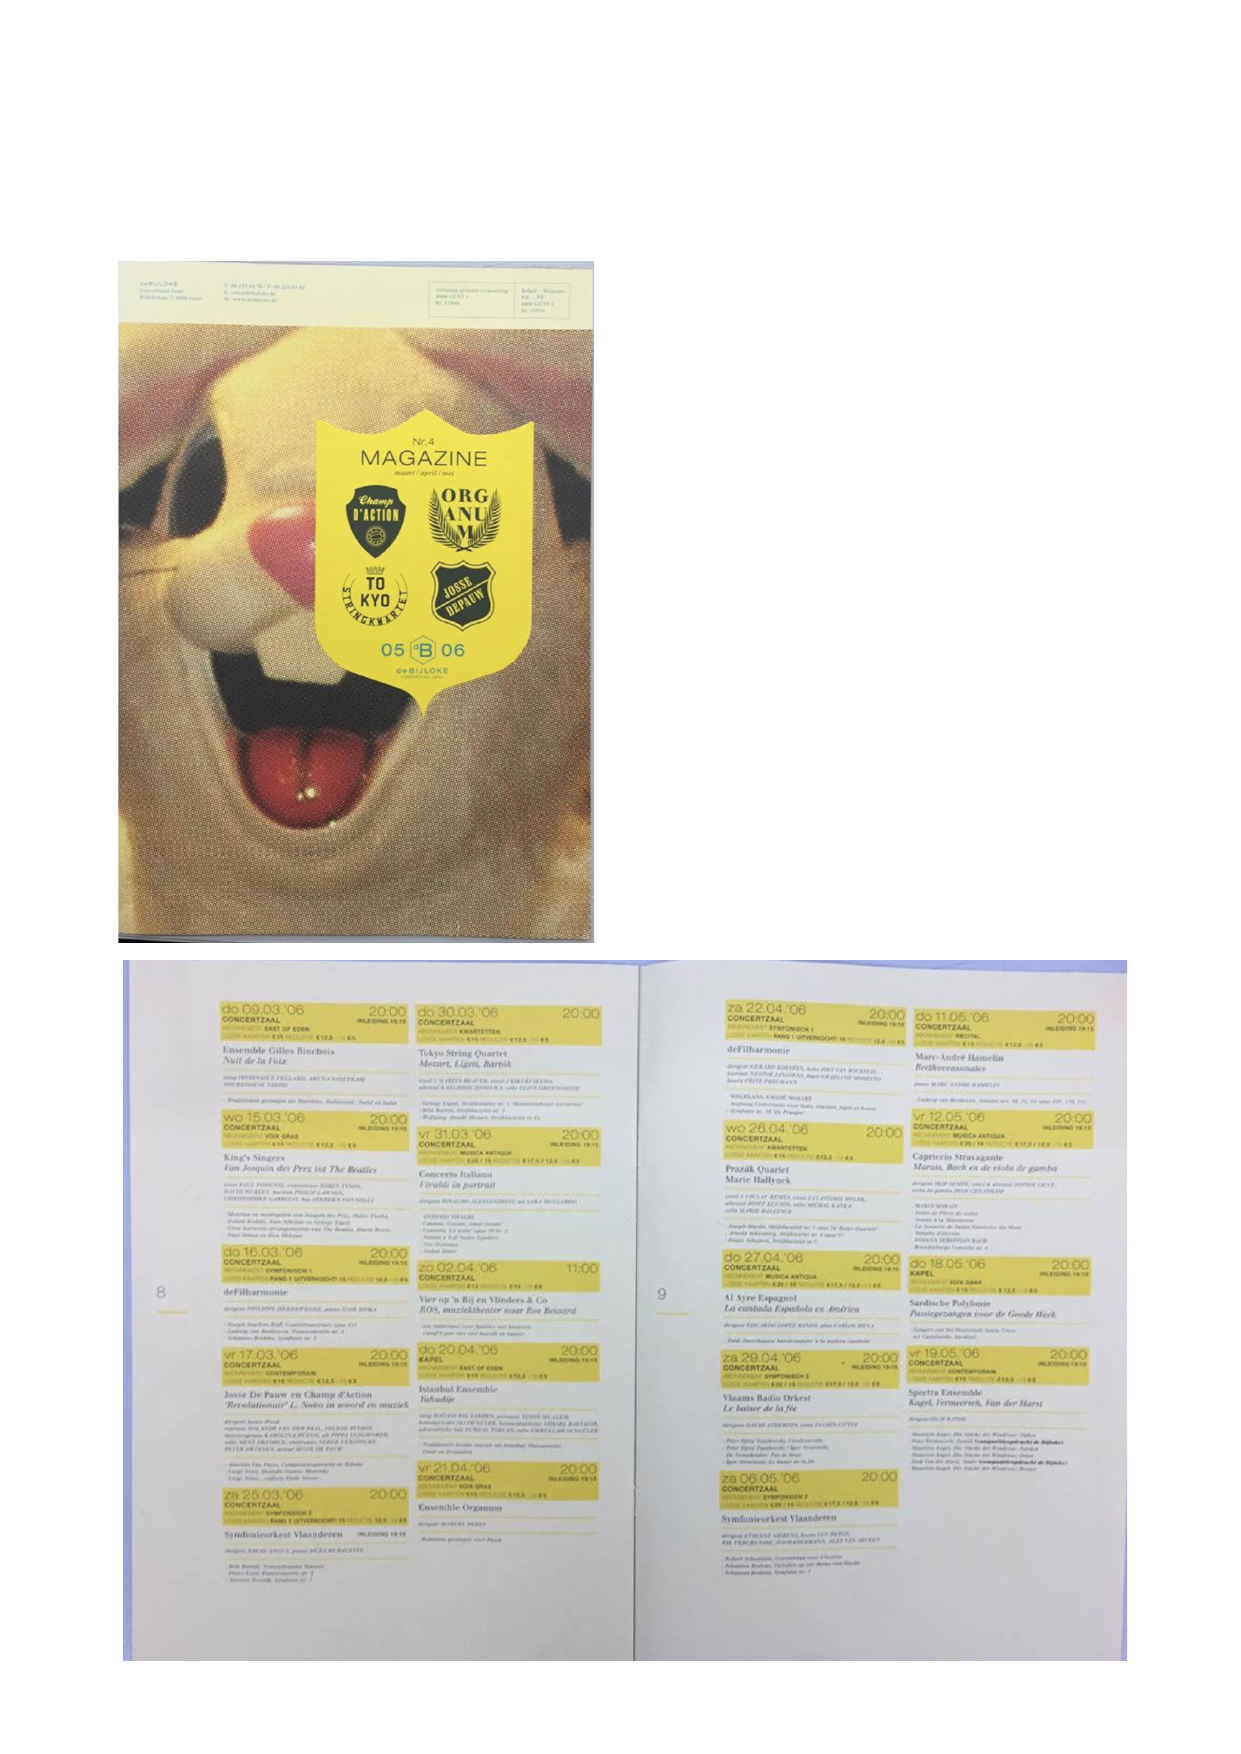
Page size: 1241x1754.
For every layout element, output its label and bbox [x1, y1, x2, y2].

picture [118, 261, 595, 943]
picture [123, 960, 1128, 1661]
